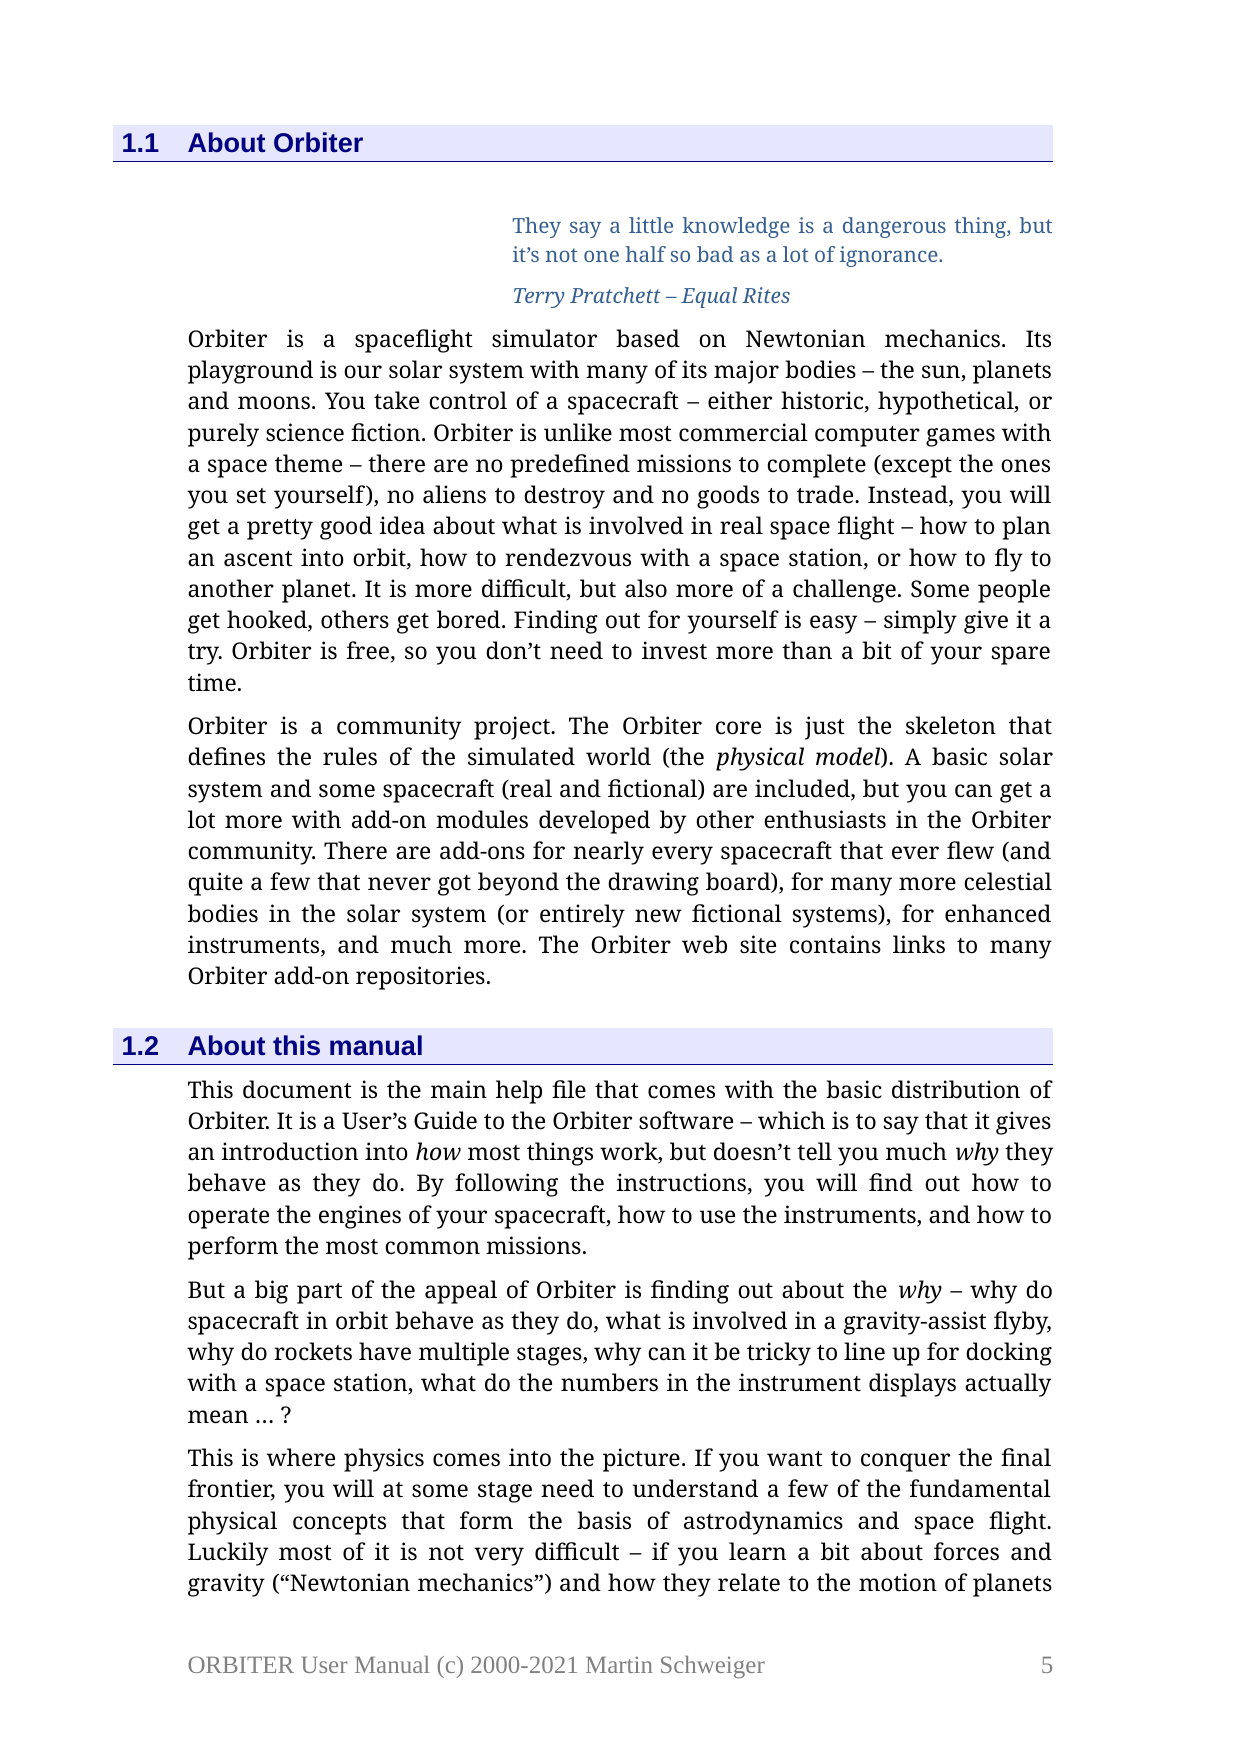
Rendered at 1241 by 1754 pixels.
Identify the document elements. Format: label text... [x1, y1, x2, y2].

text Orbiter is a spaceflight simulator based on Newtonian mechanics. Its playground is our solar system with many of its major bodies – the sun, planets and moons. You take control of a spacecraft – either historic, hypothetical, or purely science fiction. Orbiter is unlike most commercial computer games with a space theme – there are no predefined missions to complete (except the ones you set yourself), no aliens to destroy and no goods to trade. Instead, you will get a pretty good idea about what is involved in real space flight – how to plan an ascent into orbit, how to rendezvous with a space station, or how to fly to another planet. It is more difficult, but also more of a challenge. Some people get hooked, others get bored. Finding out for yourself is easy – simply give it a try. Orbiter is free, so you don’t need to invest more than a bit of your spare time. [187, 322, 1053, 697]
text Terry Pratchett – Equal Rites [512, 281, 1053, 309]
text This is where physics comes into the picture. If you want to conquer the final frontier, you will at some stage need to understand a few of the fundamental physical concepts that form the basis of astrodynamics and space flight. Luckily most of it is not very difficult – if you learn a bit about forces and gravity (“Newtonian mechanics”) and how they relate to the motion of planets [187, 1442, 1053, 1598]
text Orbiter is a community project. The Orbiter core is just the skeleton that defines the rules of the simulated world (the physical model). A basic solar system and some spacecraft (real and fictional) are included, but you can get a lot more with add-on modules developed by other enthusiasts in the Orbiter community. There are add-ons for nearly every spacecraft that ever flew (and quite a few that never got beyond the drawing board), for many more celestial bodies in the solar system (or entirely new fictional systems), for enhanced instruments, and much more. The Orbiter web site contains links to many Orbiter add-on repositories. [187, 709, 1053, 991]
subtitle About Orbiter [113, 125, 1053, 161]
text They say a little knowledge is a dangerous thing, but it’s not one half so bad as a lot of ignorance. [512, 211, 1053, 268]
text This document is the main help file that comes with the basic distribution of Orbiter. It is a User’s Guide to the Orbiter software – which is to say that it gives an introduction into how most things work, but doesn’t tell you much why they behave as they do. By following the instructions, you will find out how to operate the engines of your spacecraft, how to use the instruments, and how to perform the most common missions. [187, 1073, 1053, 1261]
text But a big part of the appeal of Orbiter is finding out about the why – why do spacecraft in orbit behave as they do, what is involved in a gravity-assist flyby, why do rockets have multiple stages, why can it be tricky to line up for docking with a space station, what do the numbers in the instrument displays actually mean … ? [187, 1273, 1053, 1429]
subtitle About this manual [113, 1028, 1053, 1064]
